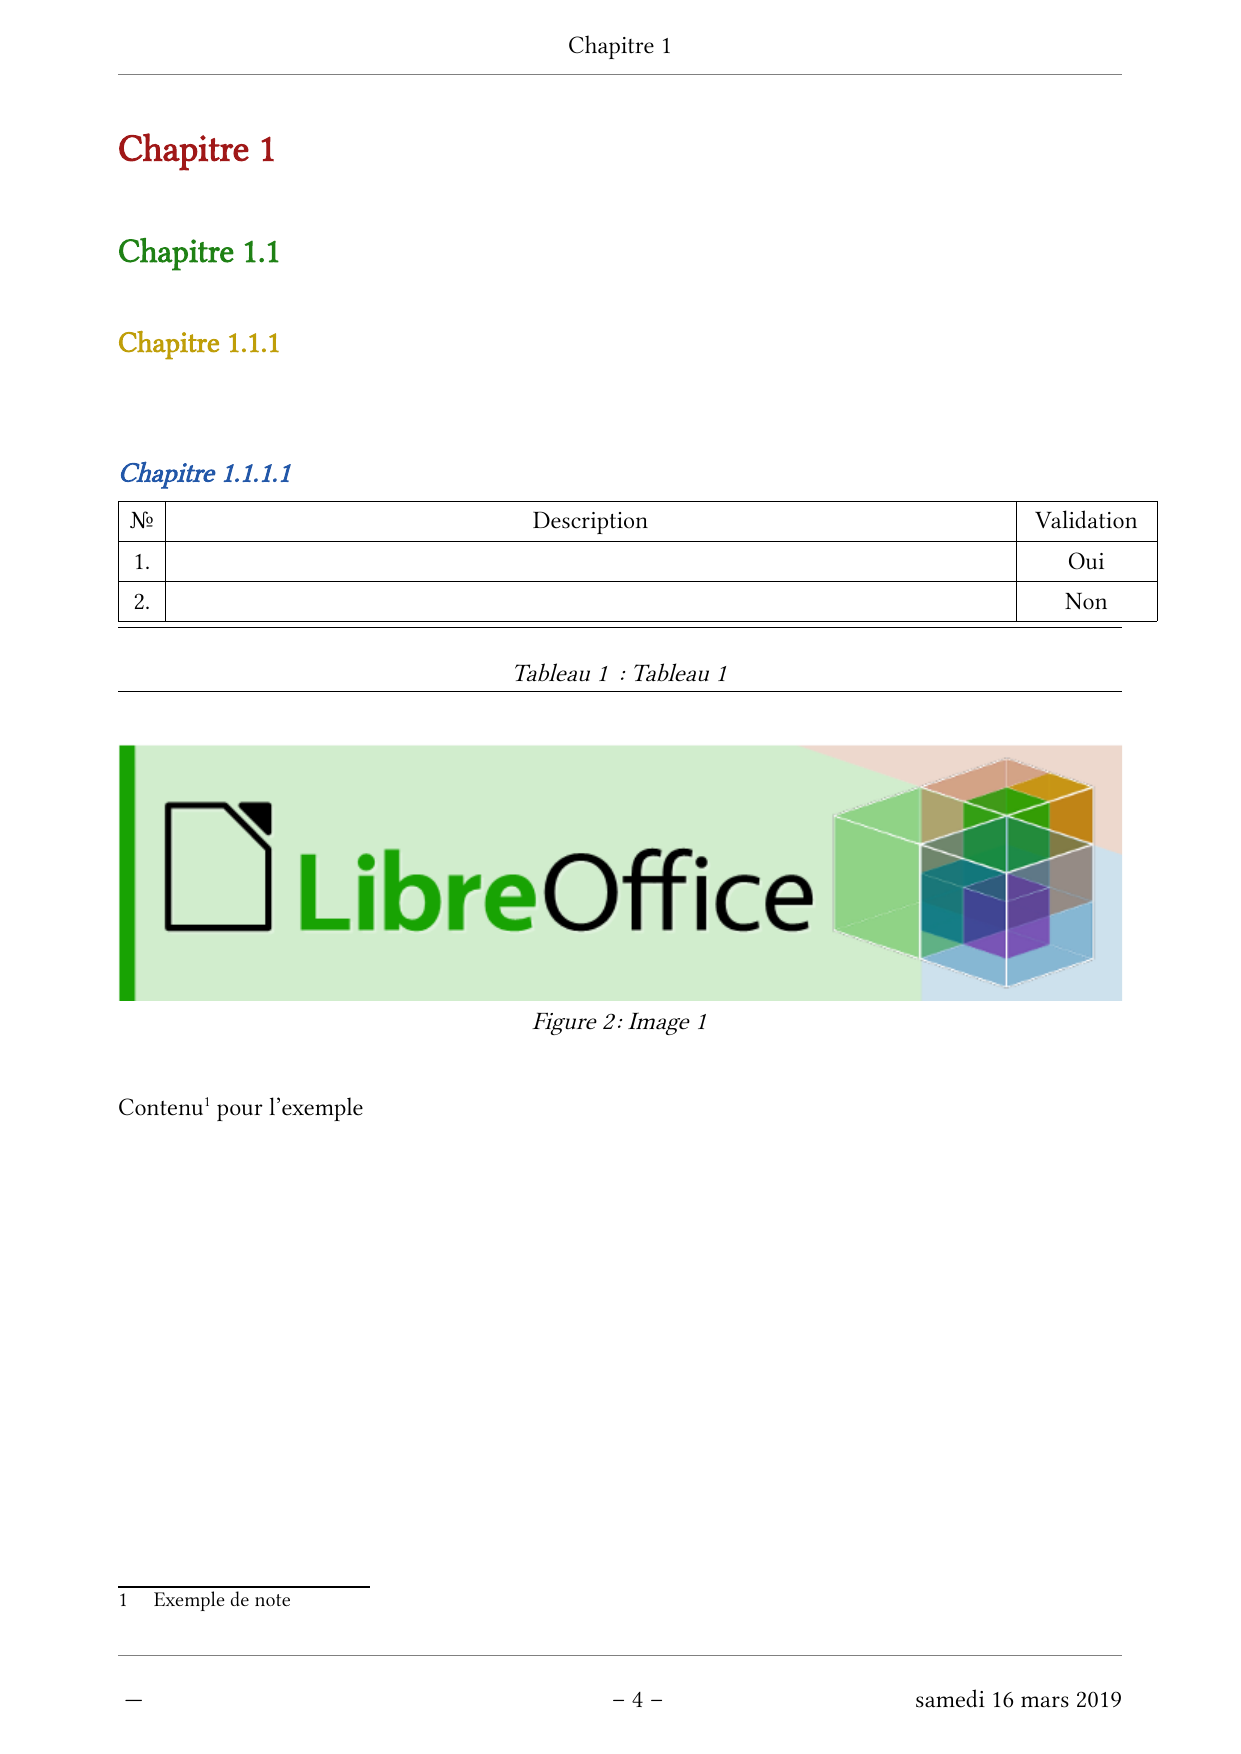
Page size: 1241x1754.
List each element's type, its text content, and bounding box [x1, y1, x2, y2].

picture [118, 744, 1123, 1001]
subtitle Chapitre 1.1.1.1 [118, 457, 1122, 488]
subtitle Chapitre 1.1 [118, 232, 1122, 270]
subtitle Chapitre 1.1.1 [118, 325, 1122, 359]
table_cell Oui [1017, 542, 1157, 581]
table_cell Non [1017, 582, 1157, 621]
table_header № [119, 502, 165, 541]
table_cell 2. [119, 582, 165, 621]
table_header Validation [1017, 502, 1157, 541]
table_header Description [166, 502, 1016, 541]
text Tableau 1 : Tableau 1 [118, 628, 1122, 691]
table_cell 1. [119, 542, 165, 581]
subtitle Chapitre 1 [118, 126, 1122, 170]
text Contenu pour l’exemple [118, 1093, 1122, 1121]
text Exemple de note [118, 1587, 1122, 1611]
table_cell [166, 542, 1016, 581]
table_cell [166, 582, 1016, 621]
text Figure 2: Image 1 [104, 744, 1137, 1036]
